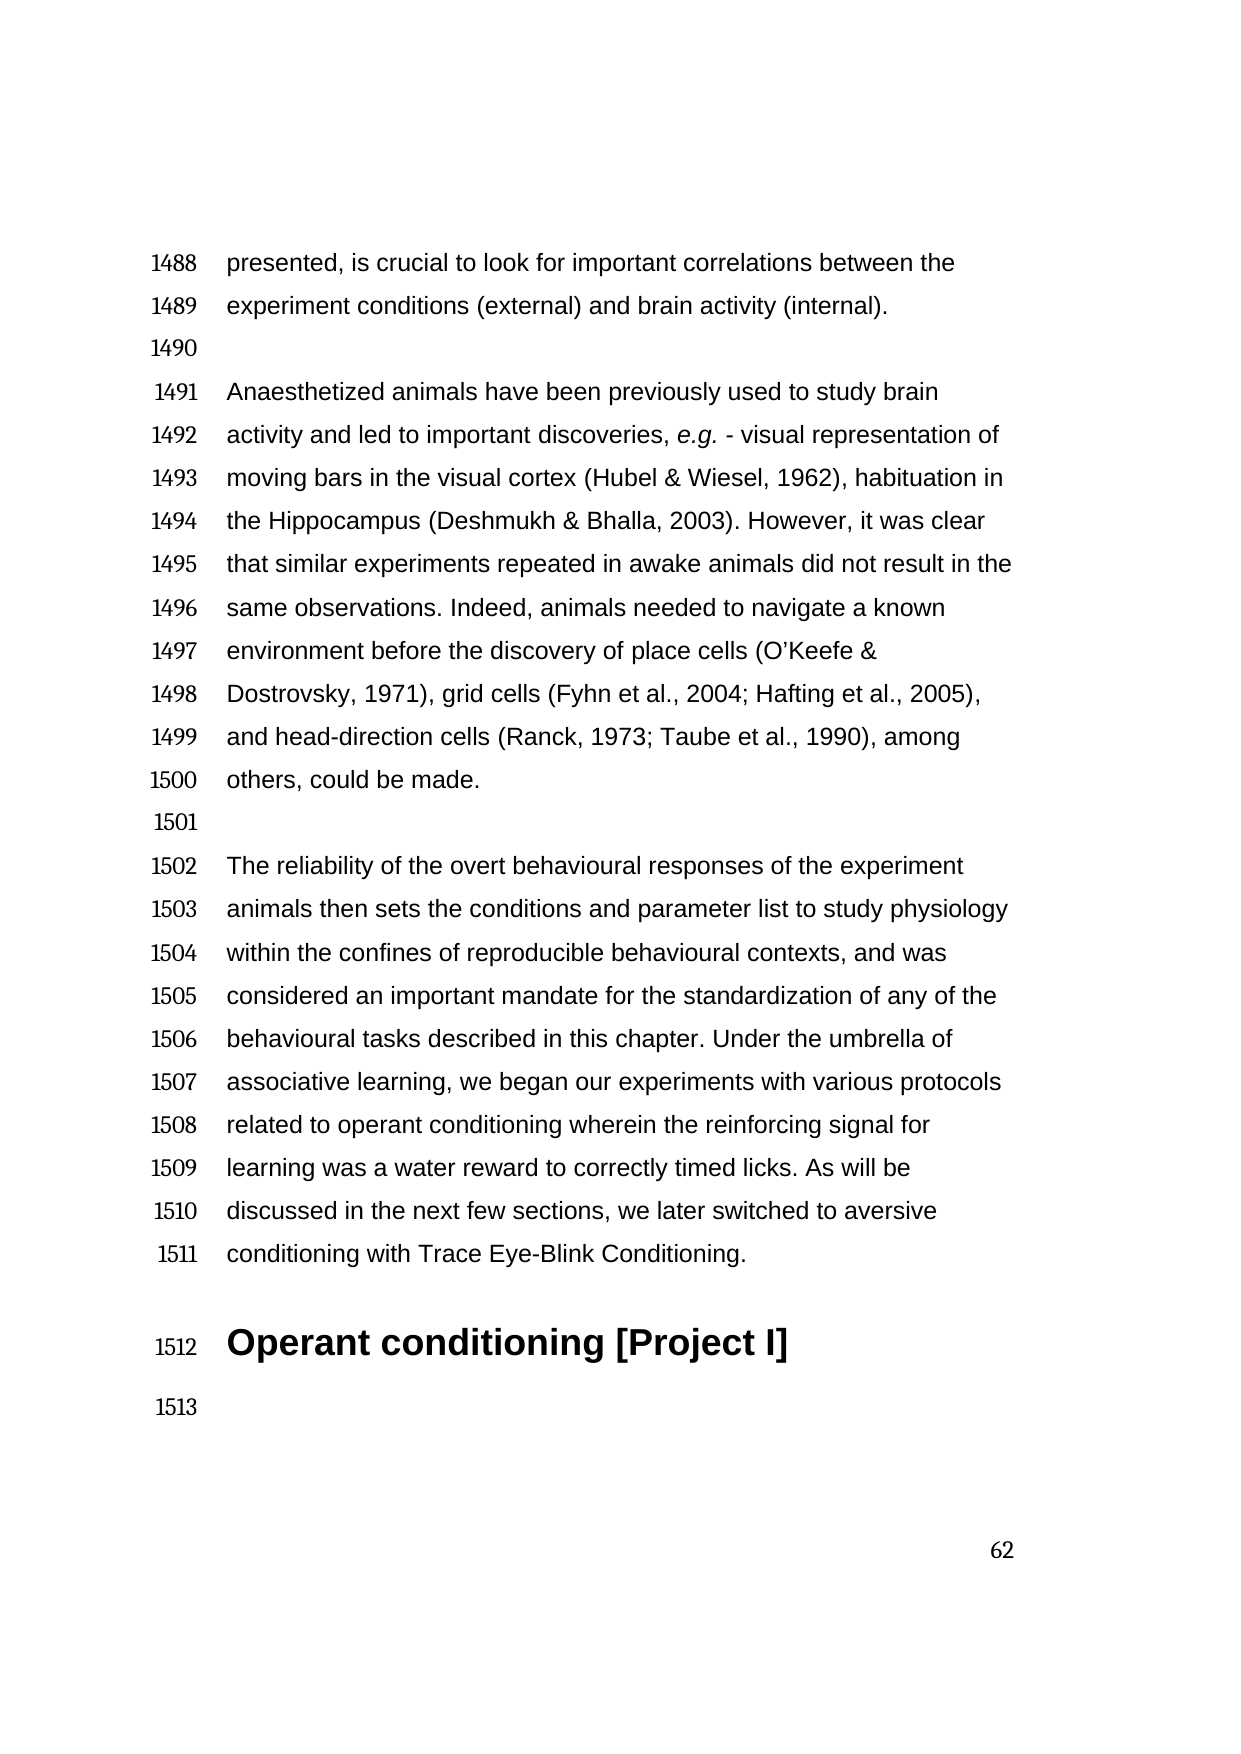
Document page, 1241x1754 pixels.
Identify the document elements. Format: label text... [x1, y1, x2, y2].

subtitle Operant conditioning [Project I] [226, 1320, 1014, 1363]
text Anaesthetized animals have been previously used to study brain activity and led to important discoveries, e.g. - visual representation of moving bars in the visual cortex (Hubel & Wiesel, 1962)⁠, habituation in the Hippocampus (Deshmukh & Bhalla, 2003)⁠. However, it was clear that similar experiments repeated in awake animals did not result in the same observations. Indeed, animals needed to navigate a known environment before the discovery of place cells (O’Keefe & Dostrovsky, 1971)⁠, grid cells (Fyhn et al., 2004; Hafting et al., 2005)⁠, and head-direction cells (Ranck, 1973; Taube et al., 1990)⁠, among others, could be made. [226, 377, 1014, 794]
text presented, is crucial to look for important correlations between the experiment conditions (external) and brain activity (internal). [226, 248, 1014, 319]
text The reliability of the overt behavioural responses of the experiment animals then sets the conditions and parameter list to study physiology within the confines of reproducible behavioural contexts, and was considered an important mandate for the standardization of any of the behavioural tasks described in this chapter. Under the umbrella of associative learning, we began our experiments with various protocols related to operant conditioning wherein the reinforcing signal for learning was a water reward to correctly timed licks. As will be discussed in the next few sections, we later switched to aversive conditioning with Trace Eye-Blink Conditioning. [226, 851, 1014, 1268]
